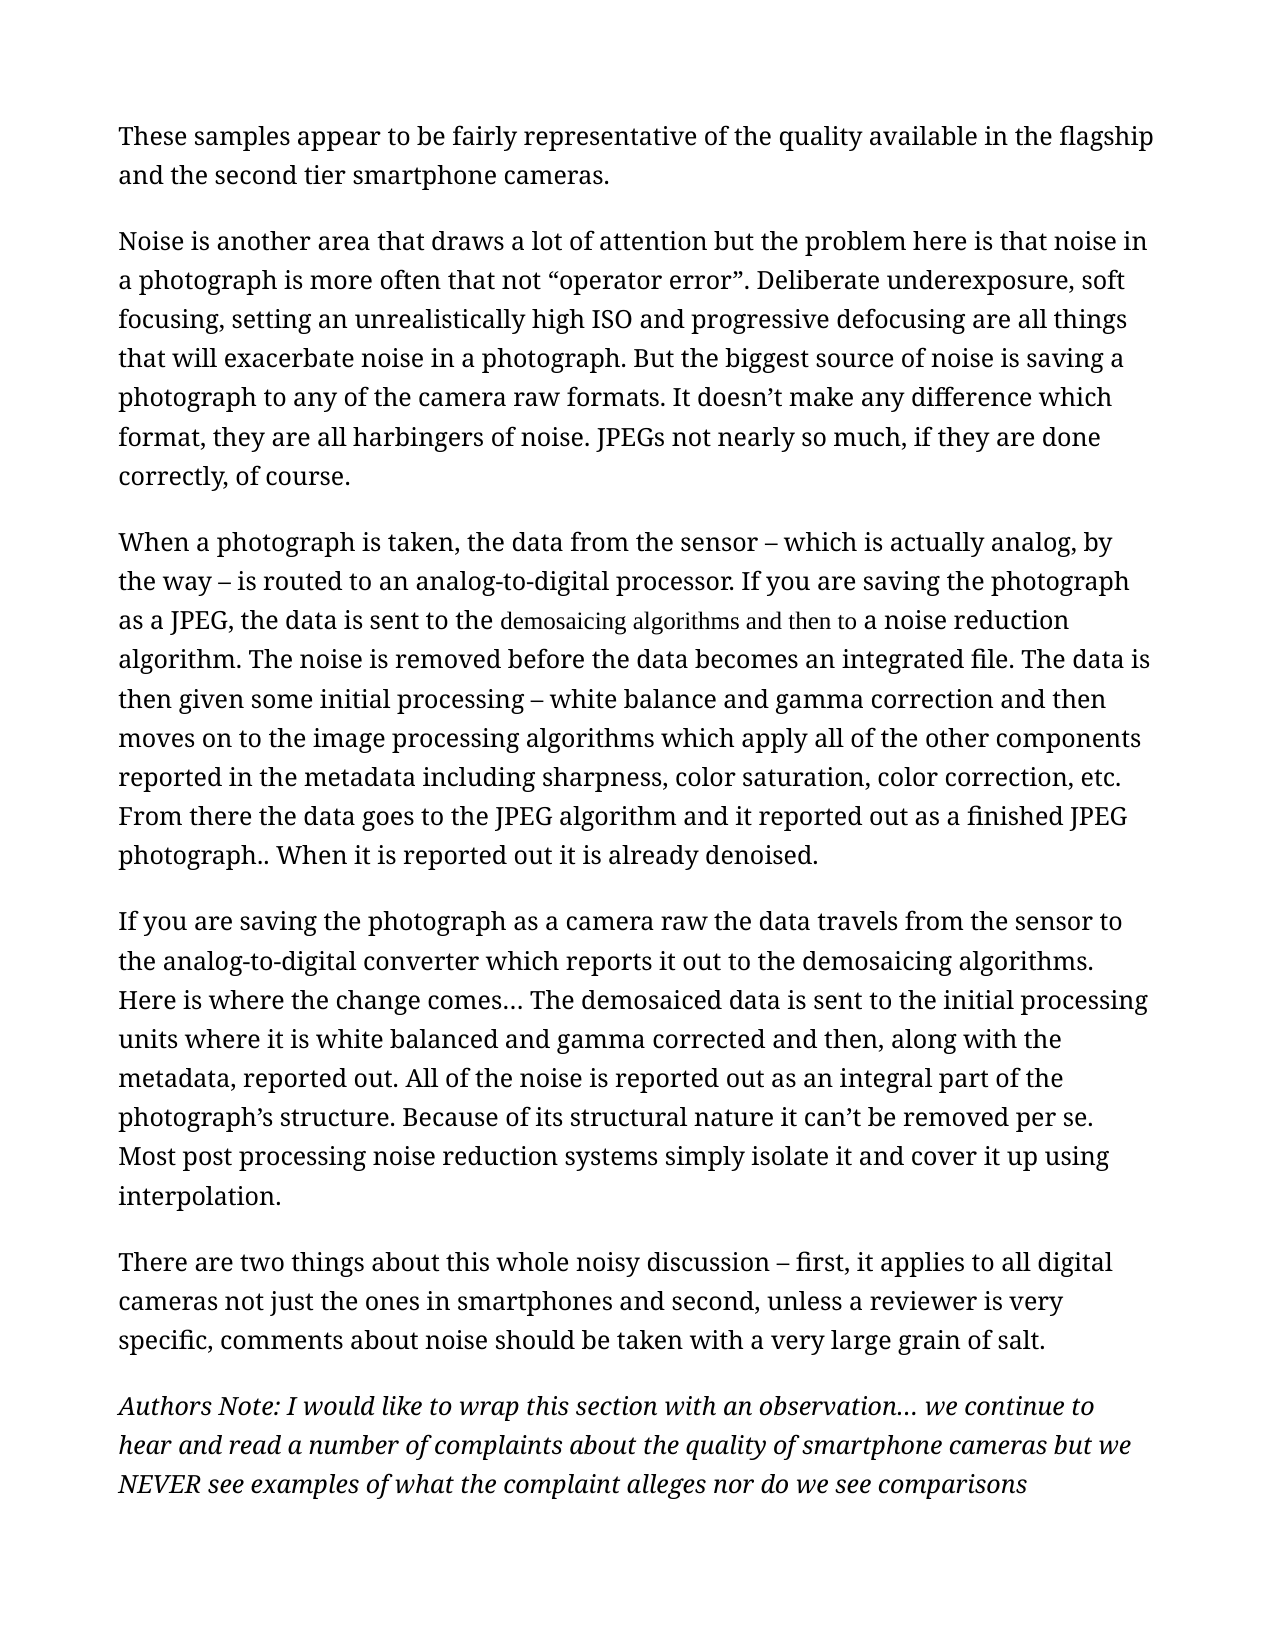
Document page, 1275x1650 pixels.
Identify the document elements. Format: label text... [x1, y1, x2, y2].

text Noise is another area that draws a lot of attention but the problem here is that noise in a photograph is more often that not “operator error”. Deliberate underexposure, soft focusing, setting an unrealistically high ISO and progressive defocusing are all things that will exacerbate noise in a photograph. But the biggest source of noise is saving a photograph to any of the camera raw formats. It doesn’t make any difference which format, they are all harbingers of noise. JPEGs not nearly so much, if they are done correctly, of course. [118, 223, 1157, 492]
text There are two things about this whole noisy discussion – first, it applies to all digital cameras not just the ones in smartphones and second, unless a reviewer is very specific, comments about noise should be taken with a very large grain of salt. [118, 1244, 1157, 1357]
text If you are saving the photograph as a camera raw the data travels from the sensor to the analog-to-digital converter which reports it out to the demosaicing algorithms. Here is where the change comes… The demosaiced data is sent to the initial processing units where it is white balanced and gamma corrected and then, along with the metadata, reported out. All of the noise is reported out as an integral part of the photograph’s structure. Because of its structural nature it can’t be removed per se. Most post processing noise reduction systems simply isolate it and cover it up using interpolation. [118, 904, 1157, 1212]
text When a photograph is taken, the data from the sensor – which is actually analog, by the way – is routed to an analog-to-digital processor. If you are saving the photograph as a JPEG, the data is sent to the demosaicing algorithms and then to a noise reduction algorithm. The noise is removed before the data becomes an integrated file. The data is then given some initial processing – white balance and gamma correction and then moves on to the image processing algorithms which apply all of the other components reported in the metadata including sharpness, color saturation, color correction, etc. From there the data goes to the JPEG algorithm and it reported out as a finished JPEG photograph.. When it is reported out it is already denoised. [118, 524, 1157, 872]
text These samples appear to be fairly representative of the quality available in the flagship and the second tier smartphone cameras. [118, 118, 1157, 191]
text Authors Note: I would like to wrap this section with an observation… we continue to hear and read a number of complaints about the quality of smartphone cameras but we NEVER see examples of what the complaint alleges nor do we see comparisons [118, 1389, 1157, 1501]
